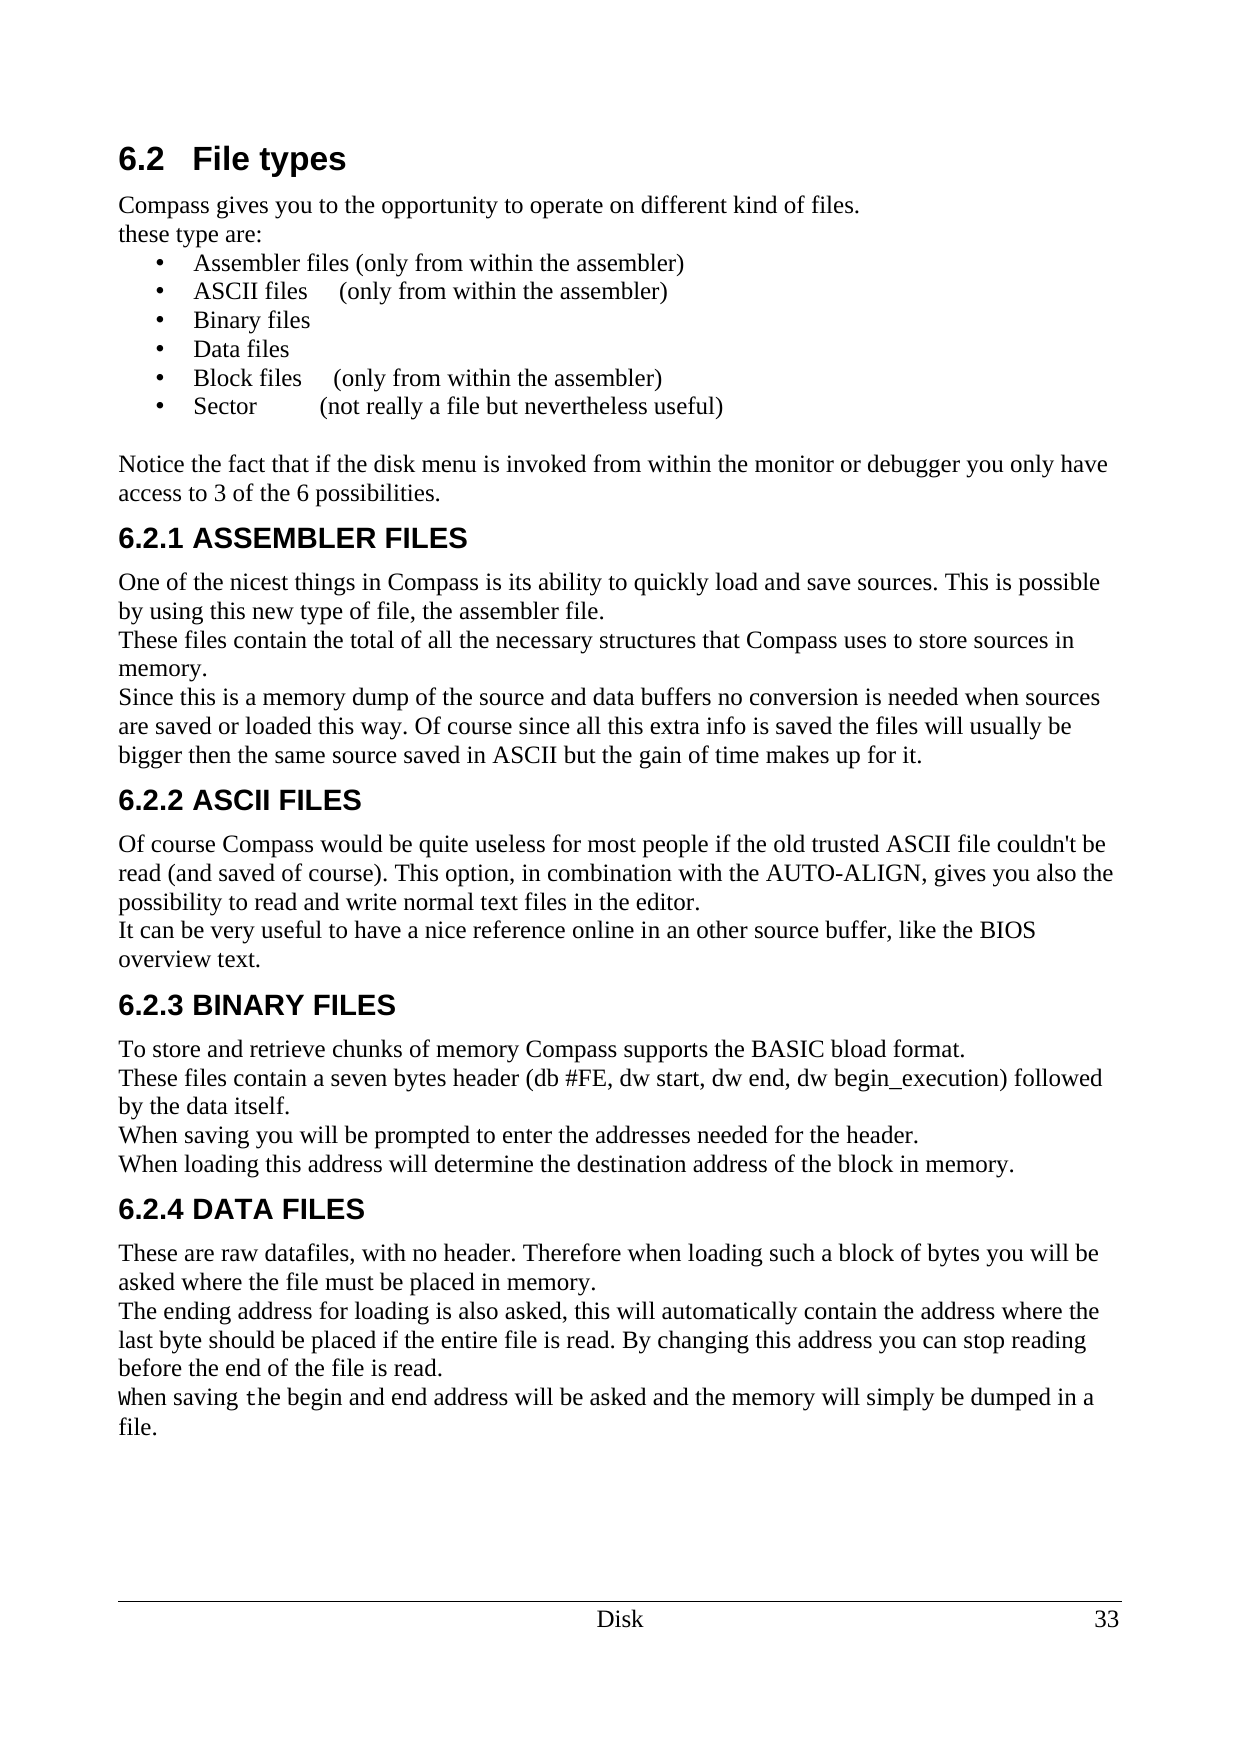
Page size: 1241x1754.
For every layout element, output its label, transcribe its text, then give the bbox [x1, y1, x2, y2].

list Binary files [156, 305, 1122, 334]
text These files contain the total of all the necessary structures that Compass uses to store sources in memory. [118, 625, 1122, 682]
list Sector (not really a file but nevertheless useful) [156, 391, 1122, 420]
text When saving the begin and end address will be asked and the memory will simply be dumped in a file. [118, 1382, 1122, 1441]
text Since this is a memory dump of the source and data buffers no conversion is needed when sources are saved or loaded this way. Of course since all this extra info is saved the files will usually be bigger then the same source saved in ASCII but the gain of time makes up for it. [118, 682, 1122, 768]
list ASCII files (only from within the assembler) [156, 276, 1122, 305]
text The ending address for loading is also asked, this will automatically contain the address where the last byte should be placed if the entire file is read. By changing this address you can stop reading before the end of the file is read. [118, 1296, 1122, 1382]
text These are raw datafiles, with no header. Therefore when loading such a block of bytes you will be asked where the file must be placed in memory. [118, 1238, 1122, 1296]
subtitle ASSEMBLER FILES [118, 521, 1122, 555]
subtitle DATA FILES [118, 1192, 1122, 1226]
text When loading this address will determine the destination address of the block in memory. [118, 1149, 1122, 1178]
text Notice the fact that if the disk menu is invoked from within the monitor or debugger you only have access to 3 of the 6 possibilities. [118, 449, 1122, 506]
list Assembler files (only from within the assembler) [156, 248, 1122, 276]
subtitle File types [118, 139, 1122, 178]
text These files contain a seven bytes header (db #FE, dw start, dw end, dw begin_execution) followed by the data itself. [118, 1063, 1122, 1120]
text When saving you will be prompted to enter the addresses needed for the header. [118, 1120, 1122, 1149]
subtitle ASCII FILES [118, 783, 1122, 817]
subtitle BINARY FILES [118, 988, 1122, 1021]
text Compass gives you to the opportunity to operate on different kind of files. [118, 190, 1122, 219]
text To store and retrieve chunks of memory Compass supports the BASIC bload format. [118, 1034, 1122, 1063]
list Block files (only from within the assembler) [156, 363, 1122, 391]
text Of course Compass would be quite useless for most people if the old trusted ASCII file couldn't be read (and saved of course). This option, in combination with the AUTO-ALIGN, gives you also the possibility to read and write normal text files in the editor. [118, 829, 1122, 916]
list Data files [156, 334, 1122, 363]
text One of the nicest things in Compass is its ability to quickly load and save sources. This is possible by using this new type of file, the assembler file. [118, 567, 1122, 625]
text It can be very useful to have a nice reference online in an other source buffer, like the BIOS overview text. [118, 916, 1122, 973]
text these type are: [118, 219, 1122, 248]
